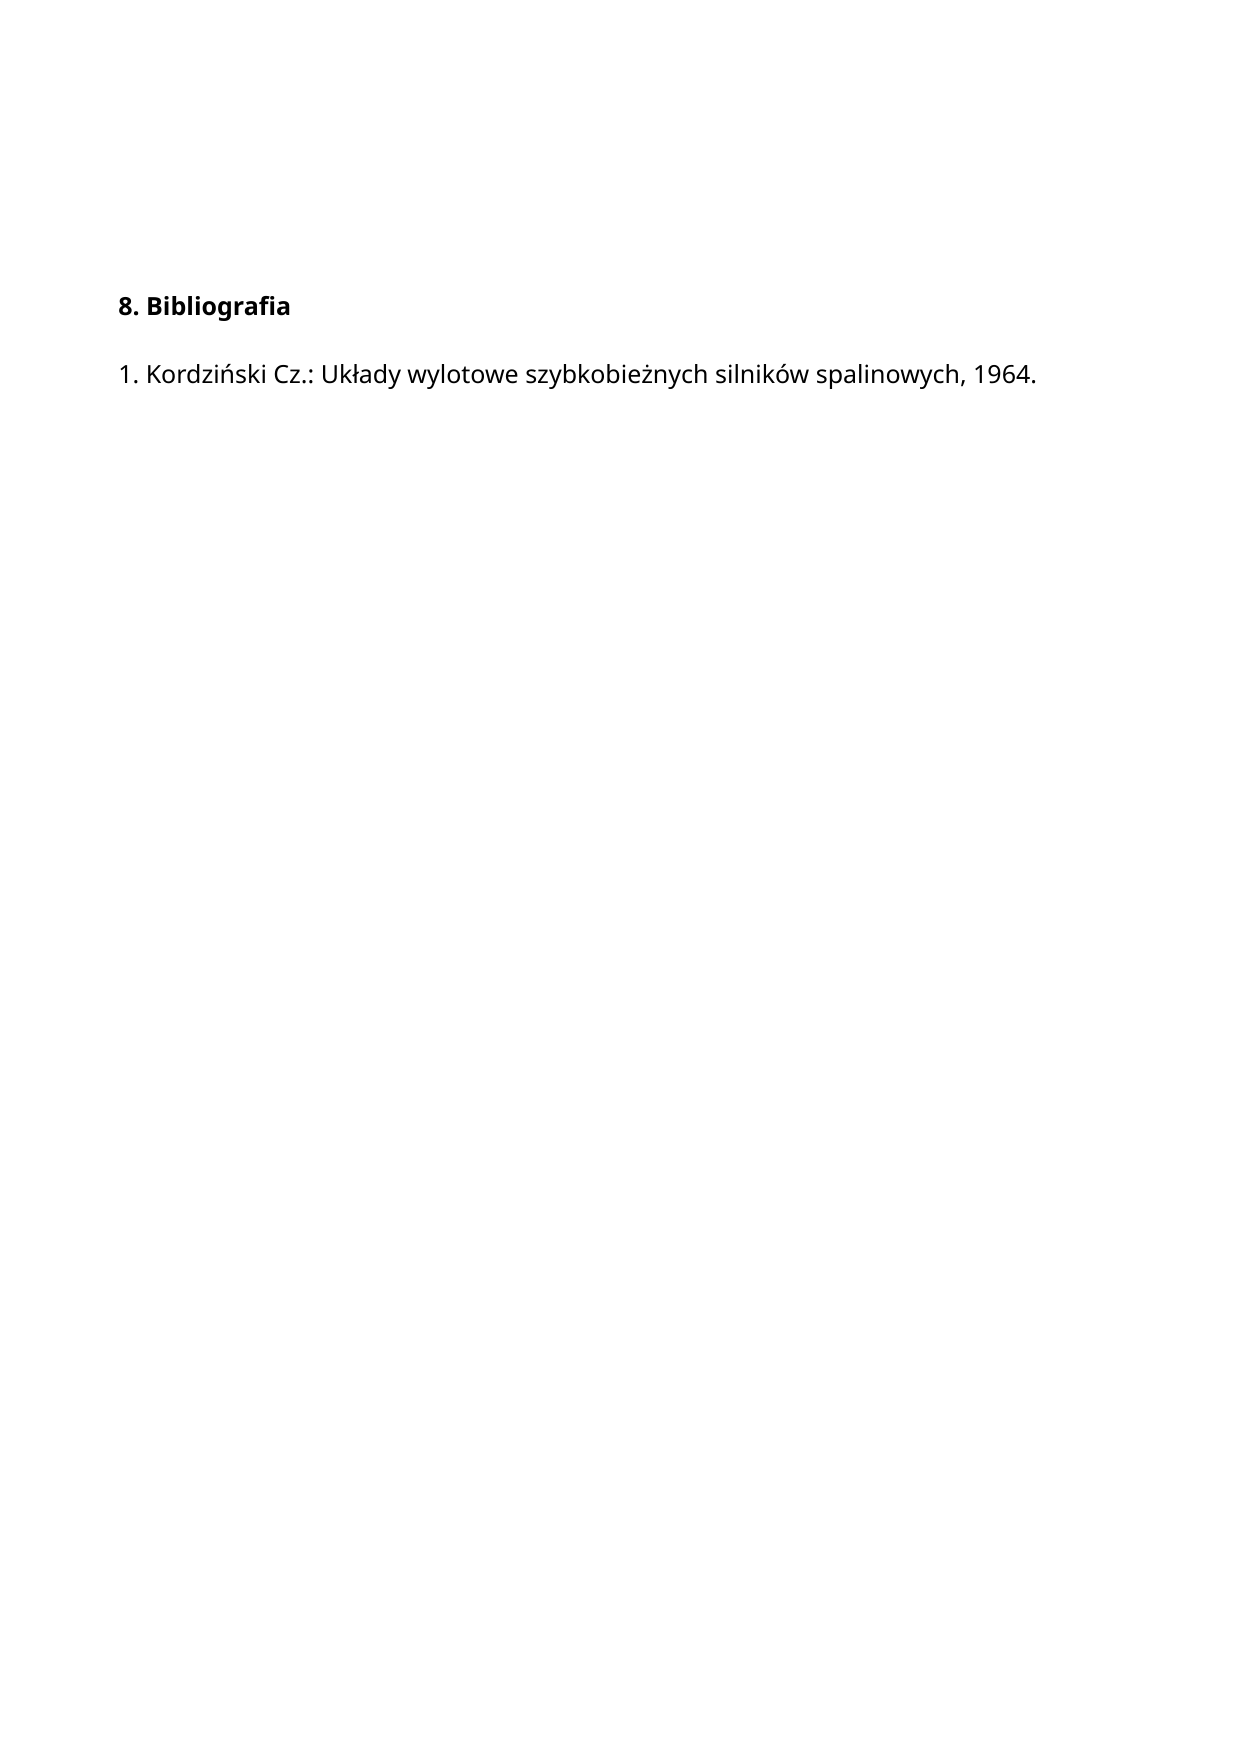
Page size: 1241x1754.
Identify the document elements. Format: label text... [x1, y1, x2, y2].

text 1. Kordziński Cz.: Układy wylotowe szybkobieżnych silników spalinowych, 1964. [118, 357, 1122, 391]
text 8. Bibliografia [118, 288, 1122, 322]
